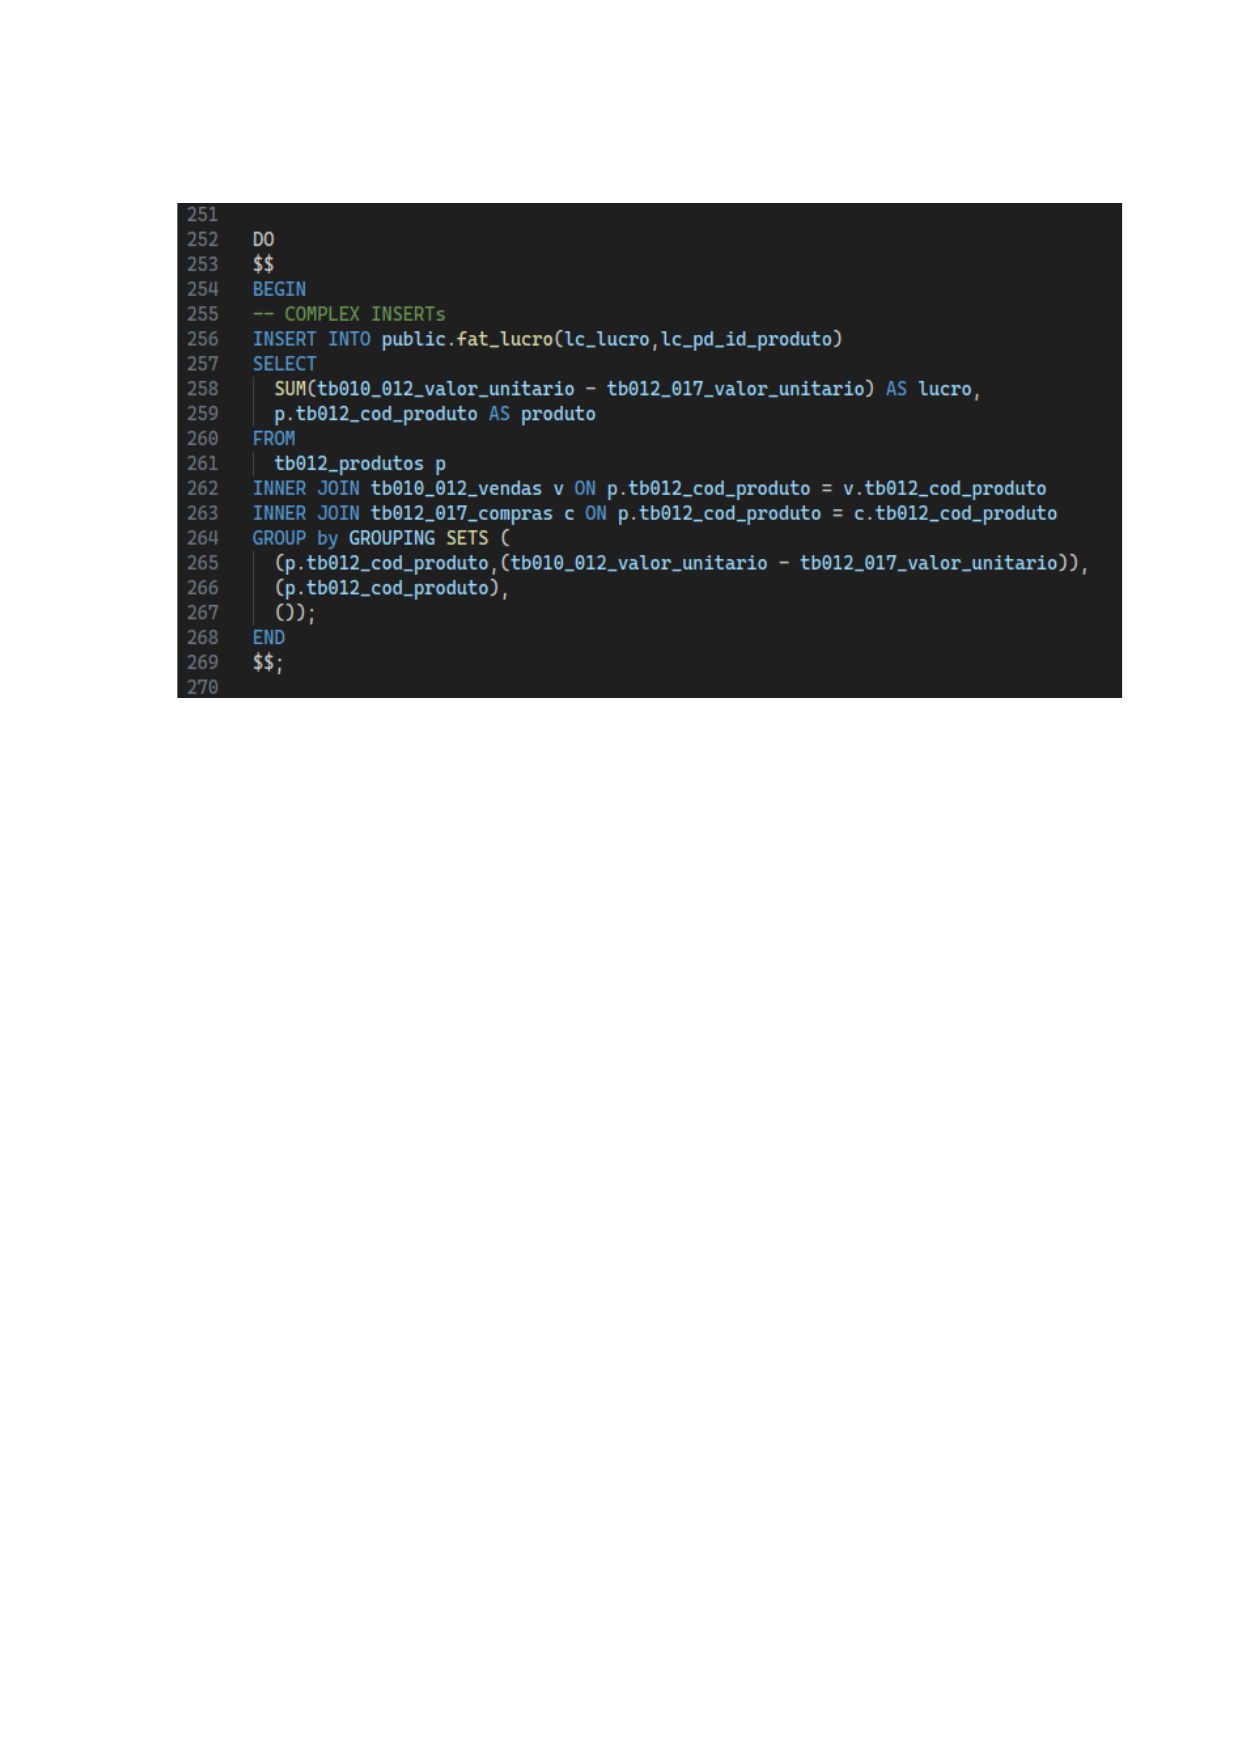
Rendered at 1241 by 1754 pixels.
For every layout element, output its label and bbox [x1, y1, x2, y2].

picture [177, 203, 1123, 698]
